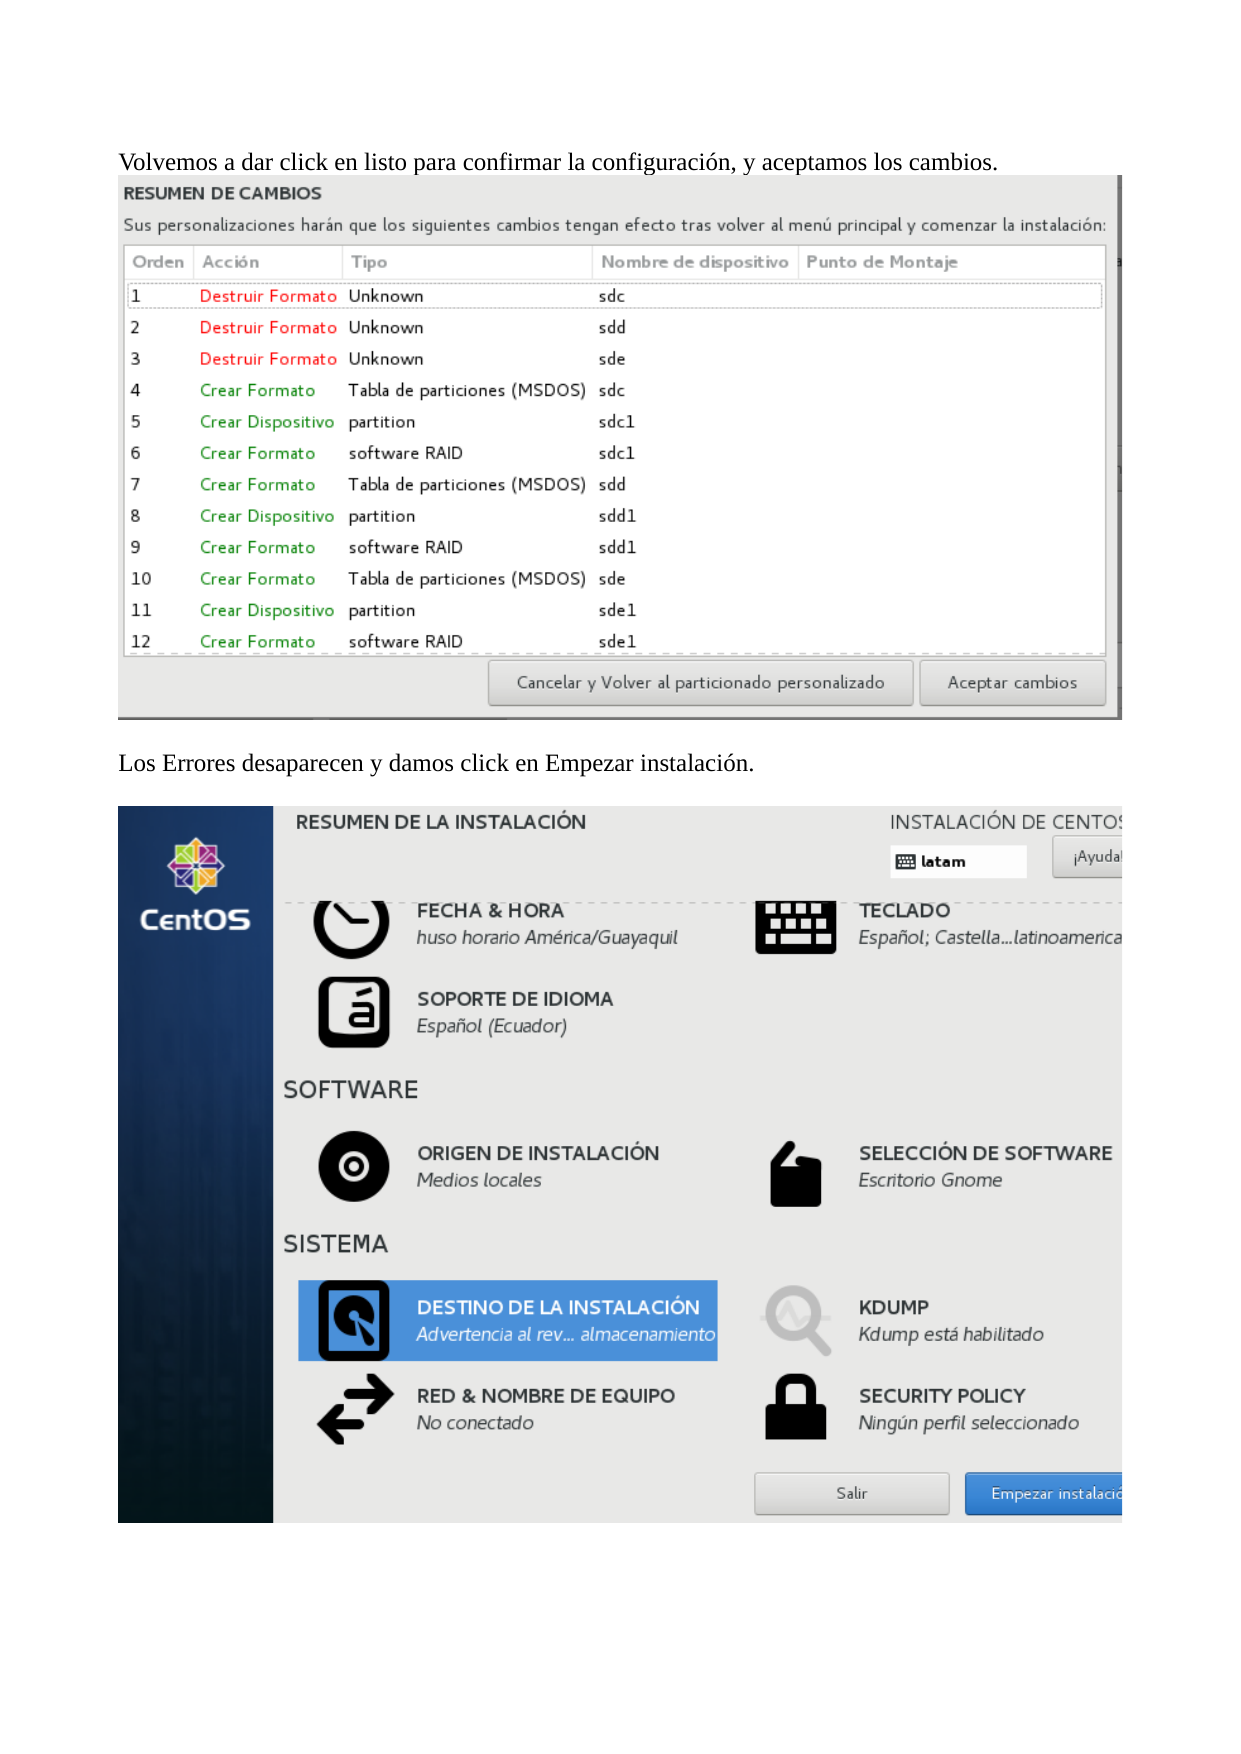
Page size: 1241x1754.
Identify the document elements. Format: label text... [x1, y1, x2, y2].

text Los Errores desaparecen y damos click en Empezar instalación. [118, 748, 1122, 777]
picture [118, 175, 1123, 720]
picture [118, 806, 1123, 1523]
text Volvemos a dar click en listo para confirmar la configuración, y aceptamos los cambios. [118, 147, 1122, 175]
